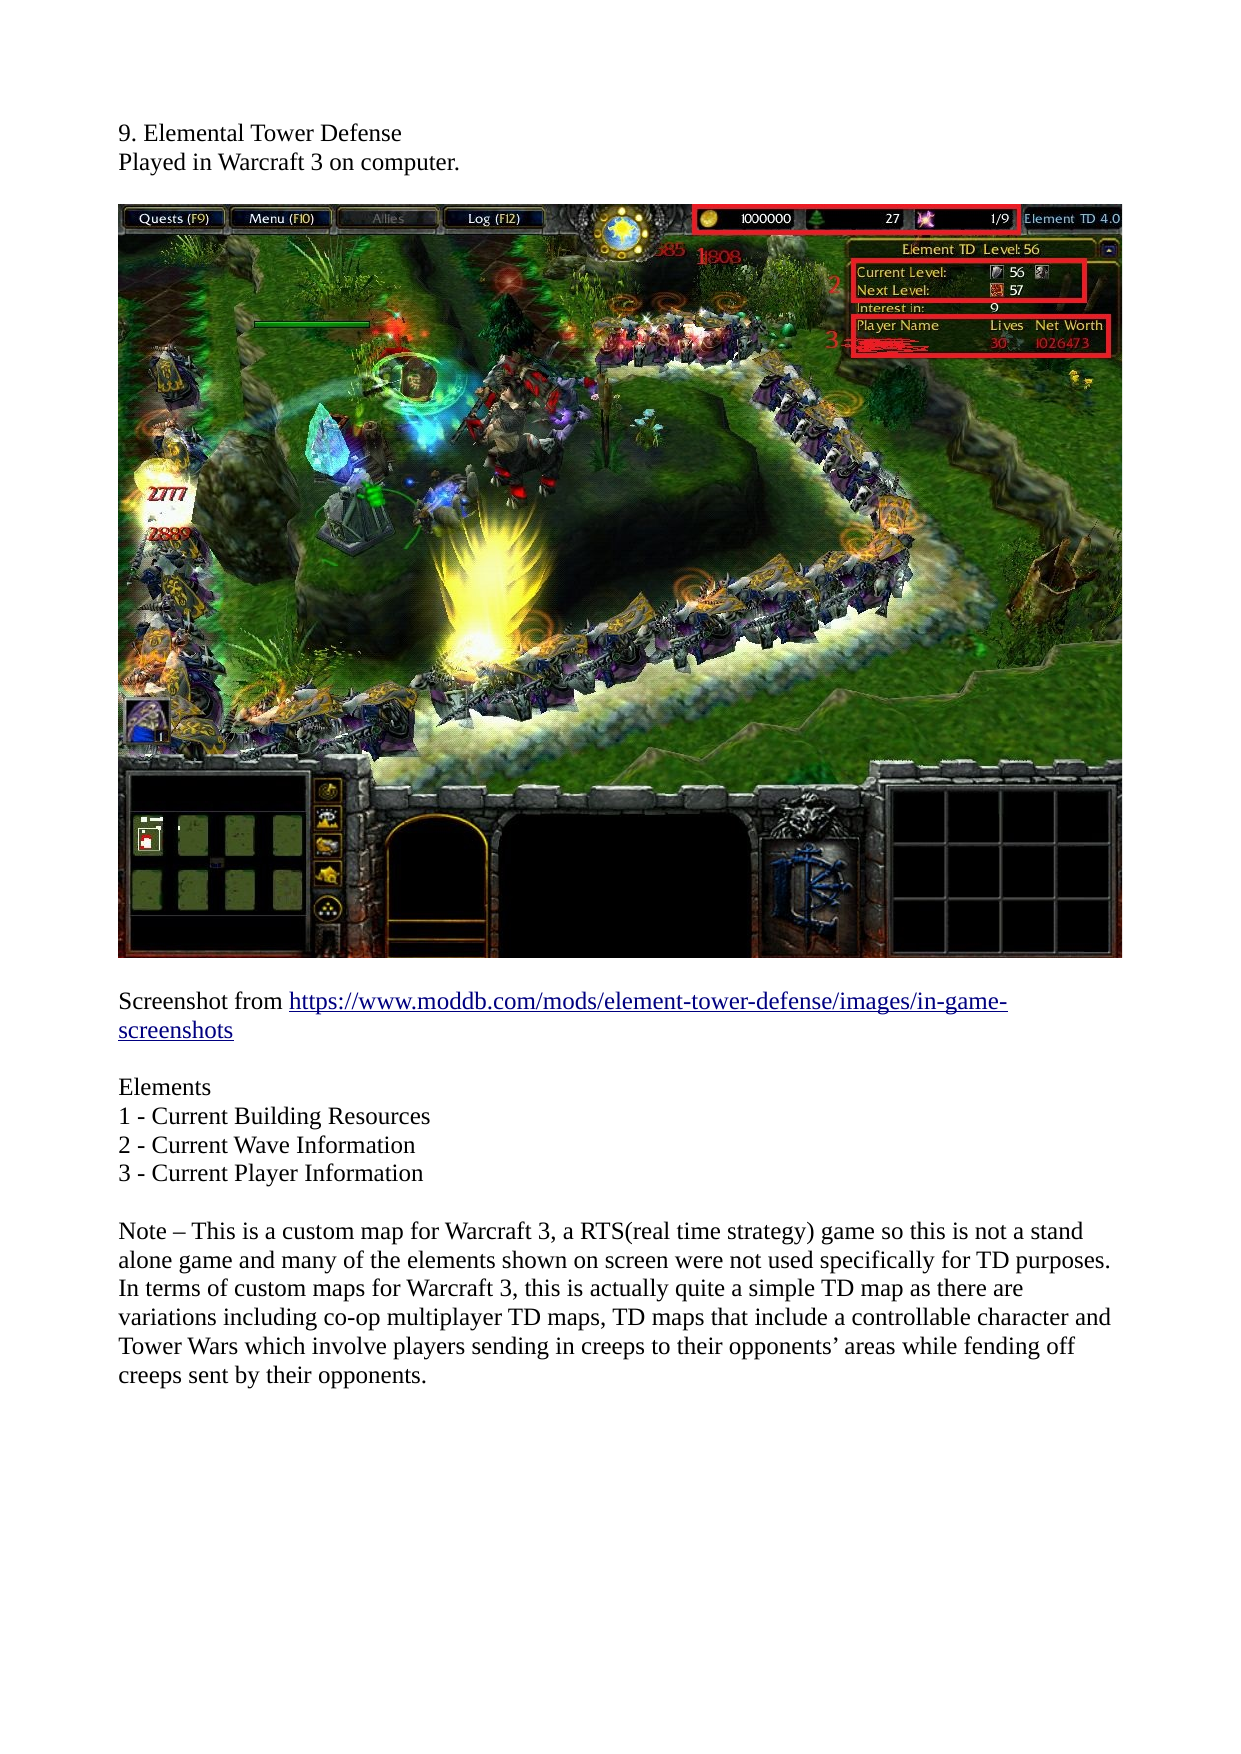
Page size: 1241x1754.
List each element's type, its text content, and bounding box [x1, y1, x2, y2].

text Played in Warcraft 3 on computer. [118, 147, 1122, 176]
text Elements [118, 1072, 1122, 1101]
text 3 - Current Player Information [118, 1158, 1122, 1187]
text 1 - Current Building Resources [118, 1101, 1122, 1130]
text 2 - Current Wave Information [118, 1130, 1122, 1158]
picture [118, 204, 1123, 958]
text 9. Elemental Tower Defense [118, 118, 1122, 147]
text Screenshot from https://www.moddb.com/mods/element-tower-defense/images/in-game-screenshots [118, 986, 1122, 1043]
text Note – This is a custom map for Warcraft 3, a RTS(real time strategy) game so this is not a stand alone game and many of the elements shown on screen were not used specifically for TD purposes. In terms of custom maps for Warcraft 3, this is actually quite a simple TD map as there are variations including co-op multiplayer TD maps, TD maps that include a controllable character and Tower Wars which involve players sending in creeps to their opponents’ areas while fending off creeps sent by their opponents. [118, 1216, 1122, 1388]
